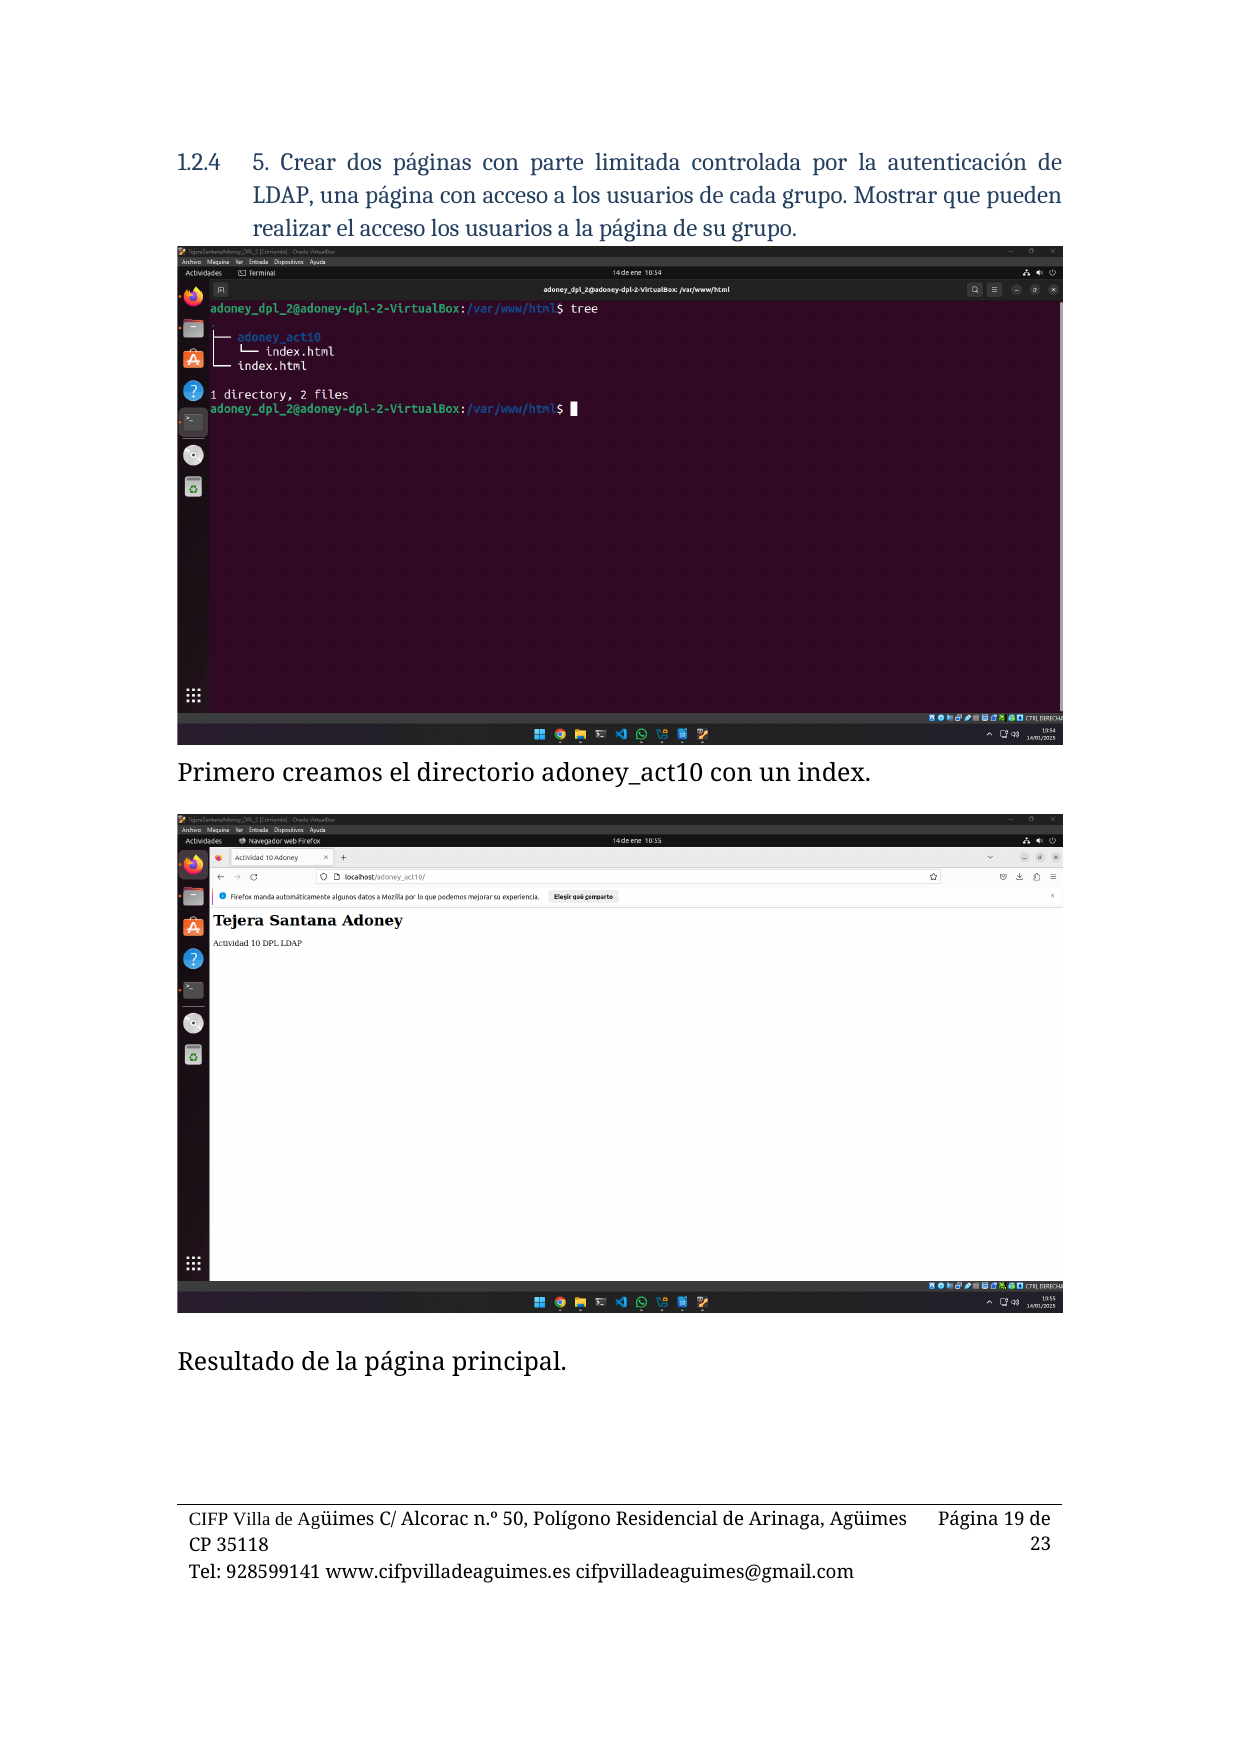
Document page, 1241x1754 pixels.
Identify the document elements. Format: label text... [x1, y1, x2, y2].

text Primero creamos el directorio adoney_act10 con un index. [177, 745, 1063, 788]
text Resultado de la página principal. [177, 1313, 1063, 1378]
subtitle 5. Crear dos páginas con parte limitada controlada por la autenticación de LDAP, una página con acceso a los usuarios de cada grupo. Mostrar que pueden realizar el acceso los usuarios a la página de su grupo. [177, 148, 1063, 242]
picture [177, 814, 1063, 1313]
picture [177, 246, 1063, 745]
